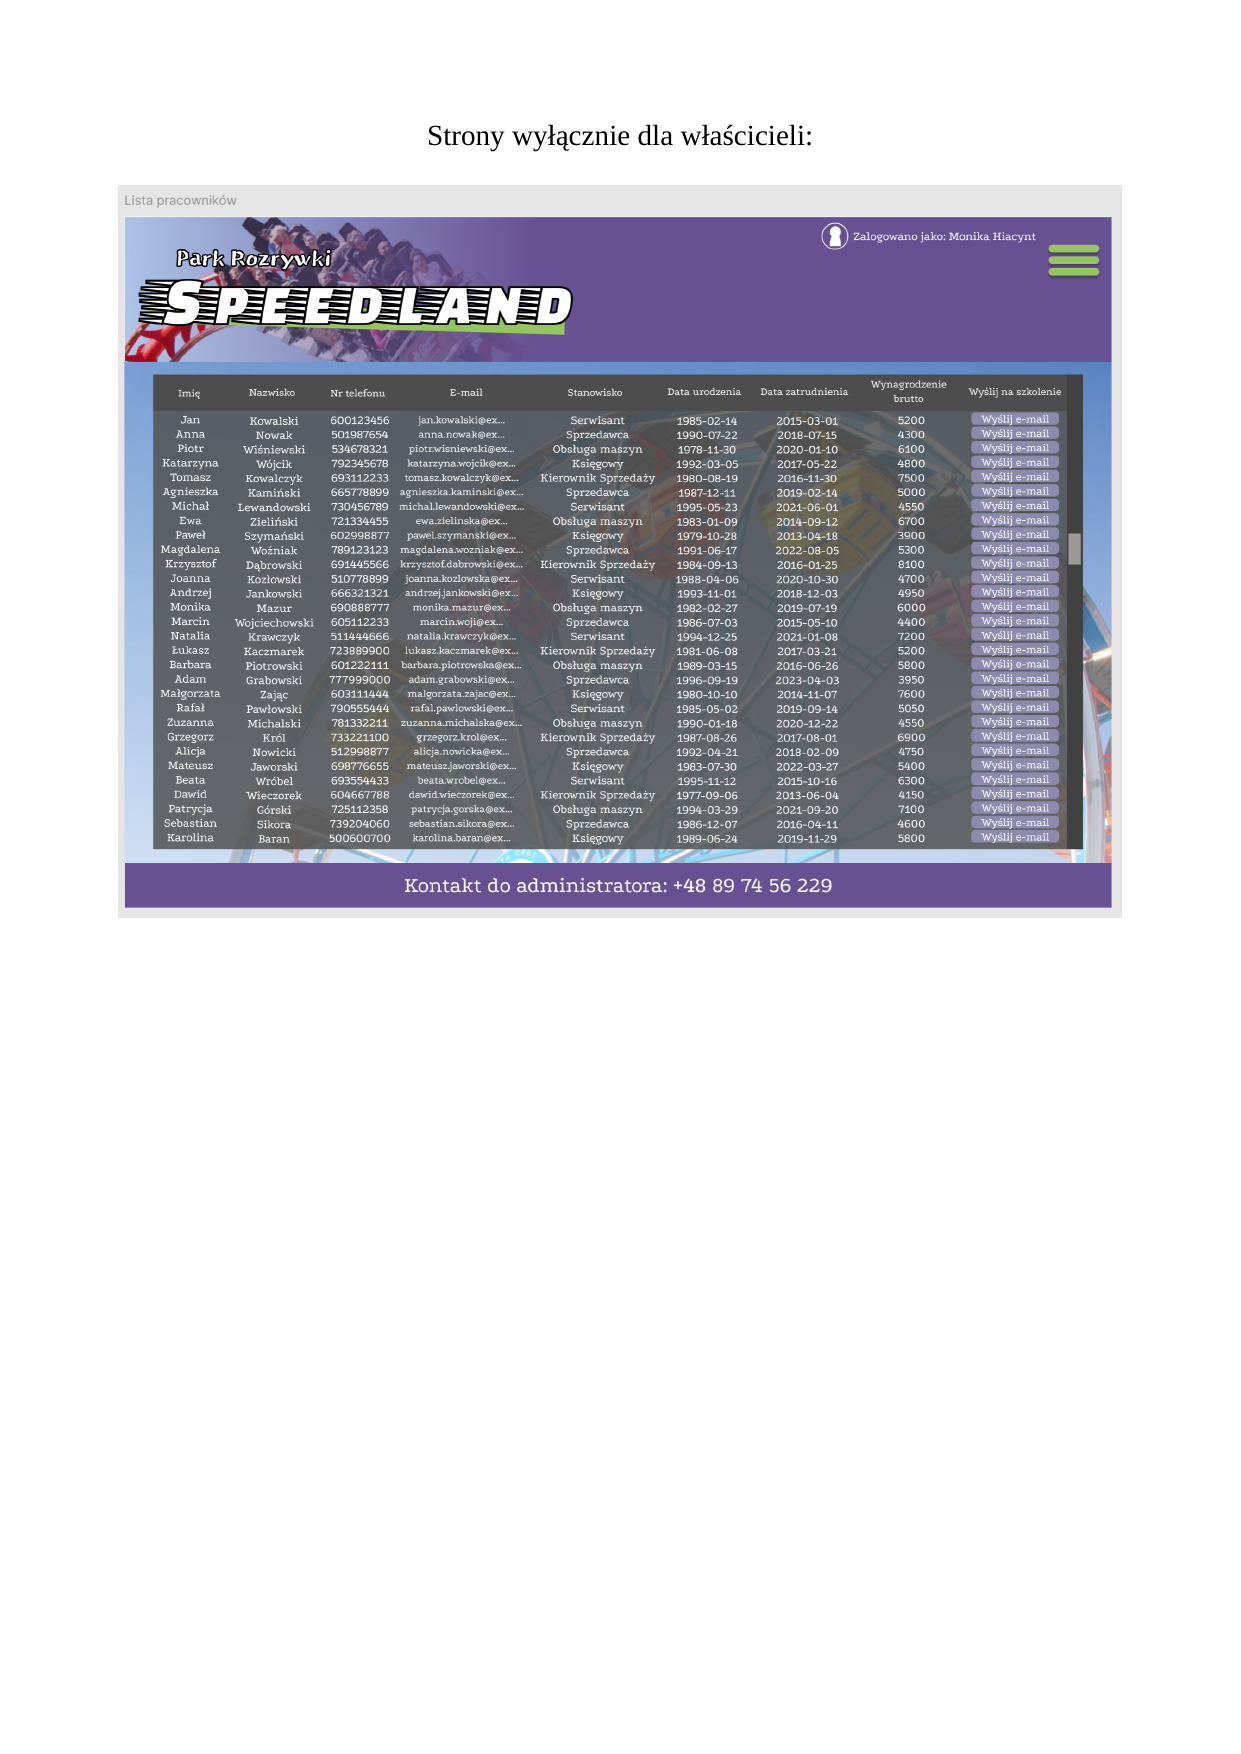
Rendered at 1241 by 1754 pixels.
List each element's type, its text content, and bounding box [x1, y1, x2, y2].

text Strony wyłącznie dla właścicieli: [118, 118, 1122, 152]
picture [118, 185, 1123, 918]
